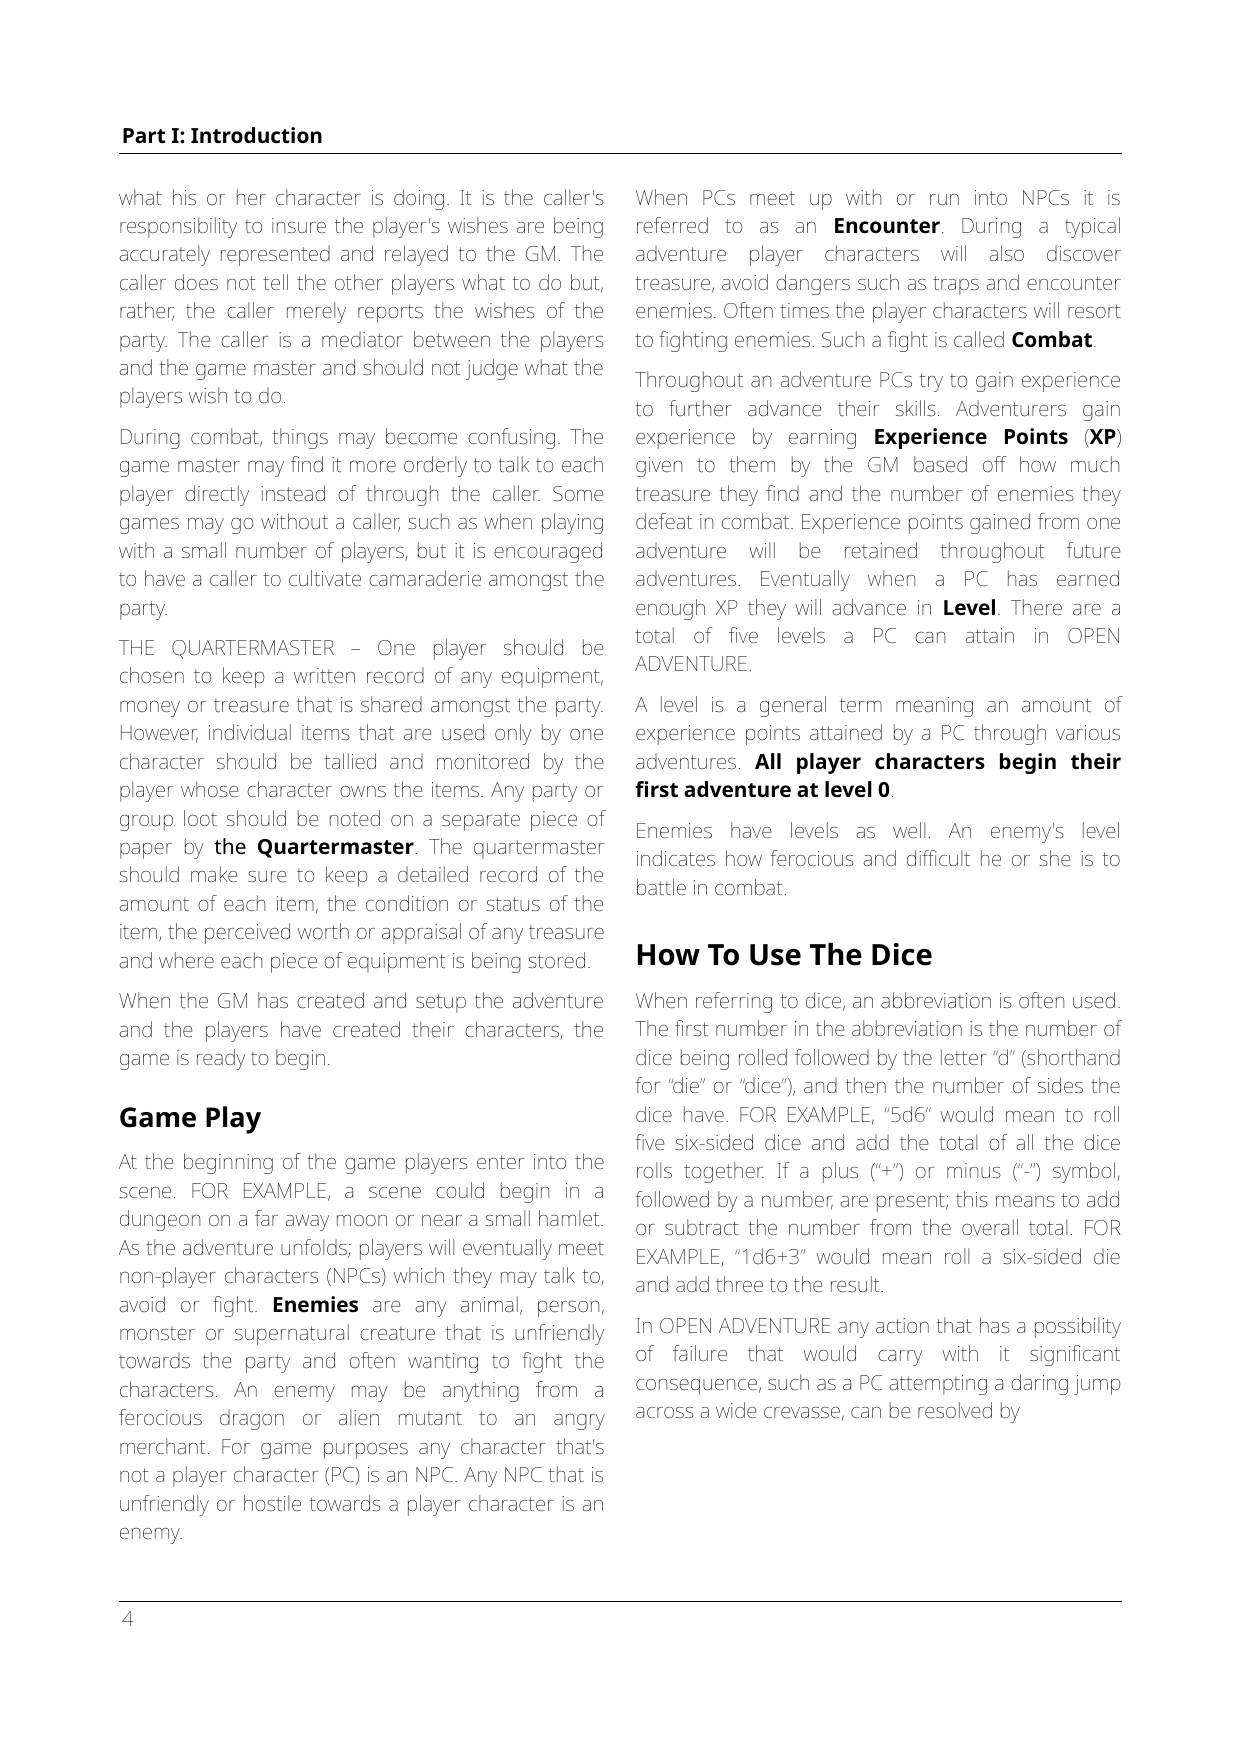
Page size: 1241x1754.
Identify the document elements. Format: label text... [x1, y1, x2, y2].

text At the beginning of the game players enter into the scene. FOR EXAMPLE, a scene could begin in a dungeon on a far away moon or near a small hamlet. As the adventure unfolds; players will eventually meet non-player characters (NPCs) which they may talk to, avoid or fight. Enemies are any animal, person, monster or supernatural creature that is unfriendly towards the party and often wanting to fight the characters. An enemy may be anything from a ferocious dragon or alien mutant to an angry merchant. For game purposes any character that's not a player character (PC) is an NPC. Any NPC that is unfriendly or hostile towards a player character is an enemy. [118, 1147, 605, 1546]
subtitle How To Use The Dice [635, 934, 1122, 973]
text A level is a general term meaning an amount of experience points attained by a PC through various adventures. All player characters begin their first adventure at level 0. [635, 690, 1122, 804]
text THE QUARTERMASTER – One player should be chosen to keep a written record of any equipment, money or treasure that is shared amongst the party. However, individual items that are used only by one character should be tallied and monitored by the player whose character owns the items. Any party or group loot should be noted on a separate piece of paper by the Quartermaster. The quartermaster should make sure to keep a detailed record of the amount of each item, the condition or status of the item, the perceived worth or appraisal of any treasure and where each piece of equipment is being stored. [118, 633, 605, 974]
text When referring to dice, an abbreviation is often used. The first number in the abbreviation is the number of dice being rolled followed by the letter “d” (shorthand for “die” or “dice”), and then the number of sides the dice have. FOR EXAMPLE, “5d6” would mean to roll five six-sided dice and add the total of all the dice rolls together. If a plus (“+”) or minus (“-”) symbol, followed by a number, are present; this means to add or subtract the number from the overall total. FOR EXAMPLE, “1d6+3” would mean roll a six-sided die and add three to the result. [635, 986, 1122, 1299]
text Enemies have levels as well. An enemy's level indicates how ferocious and difficult he or she is to battle in combat. [635, 816, 1122, 901]
text When the GM has created and setup the adventure and the players have created their characters, the game is ready to begin. [118, 986, 605, 1072]
text When PCs meet up with or run into NPCs it is referred to as an Encounter. During a typical adventure player characters will also discover treasure, avoid dangers such as traps and encounter enemies. Often times the player characters will resort to fighting enemies. Such a fight is called Combat. [635, 183, 1122, 353]
text what his or her character is doing. It is the caller's responsibility to insure the player's wishes are being accurately represented and relayed to the GM. The caller does not tell the other players what to do but, rather, the caller merely reports the wishes of the party. The caller is a mediator between the players and the game master and should not judge what the players wish to do. [118, 183, 605, 410]
text Game Play [118, 1099, 605, 1136]
text During combat, things may become confusing. The game master may find it more orderly to talk to each player directly instead of through the caller. Some games may go without a caller, such as when playing with a small number of players, but it is encouraged to have a caller to cultivate camaraderie amongst the party. [118, 422, 605, 621]
text In OPEN ADVENTURE any action that has a possibility of failure that would carry with it significant consequence, such as a PC attempting a daring jump across a wide crevasse, can be resolved by [635, 1311, 1122, 1424]
text Throughout an adventure PCs try to gain experience to further advance their skills. Adventurers gain experience by earning Experience Points (XP) given to them by the GM based off how much treasure they find and the number of enemies they defeat in combat. Experience points gained from one adventure will be retained throughout future adventures. Eventually when a PC has earned enough XP they will advance in Level. There are a total of five levels a PC can attain in OPEN ADVENTURE. [635, 365, 1122, 678]
